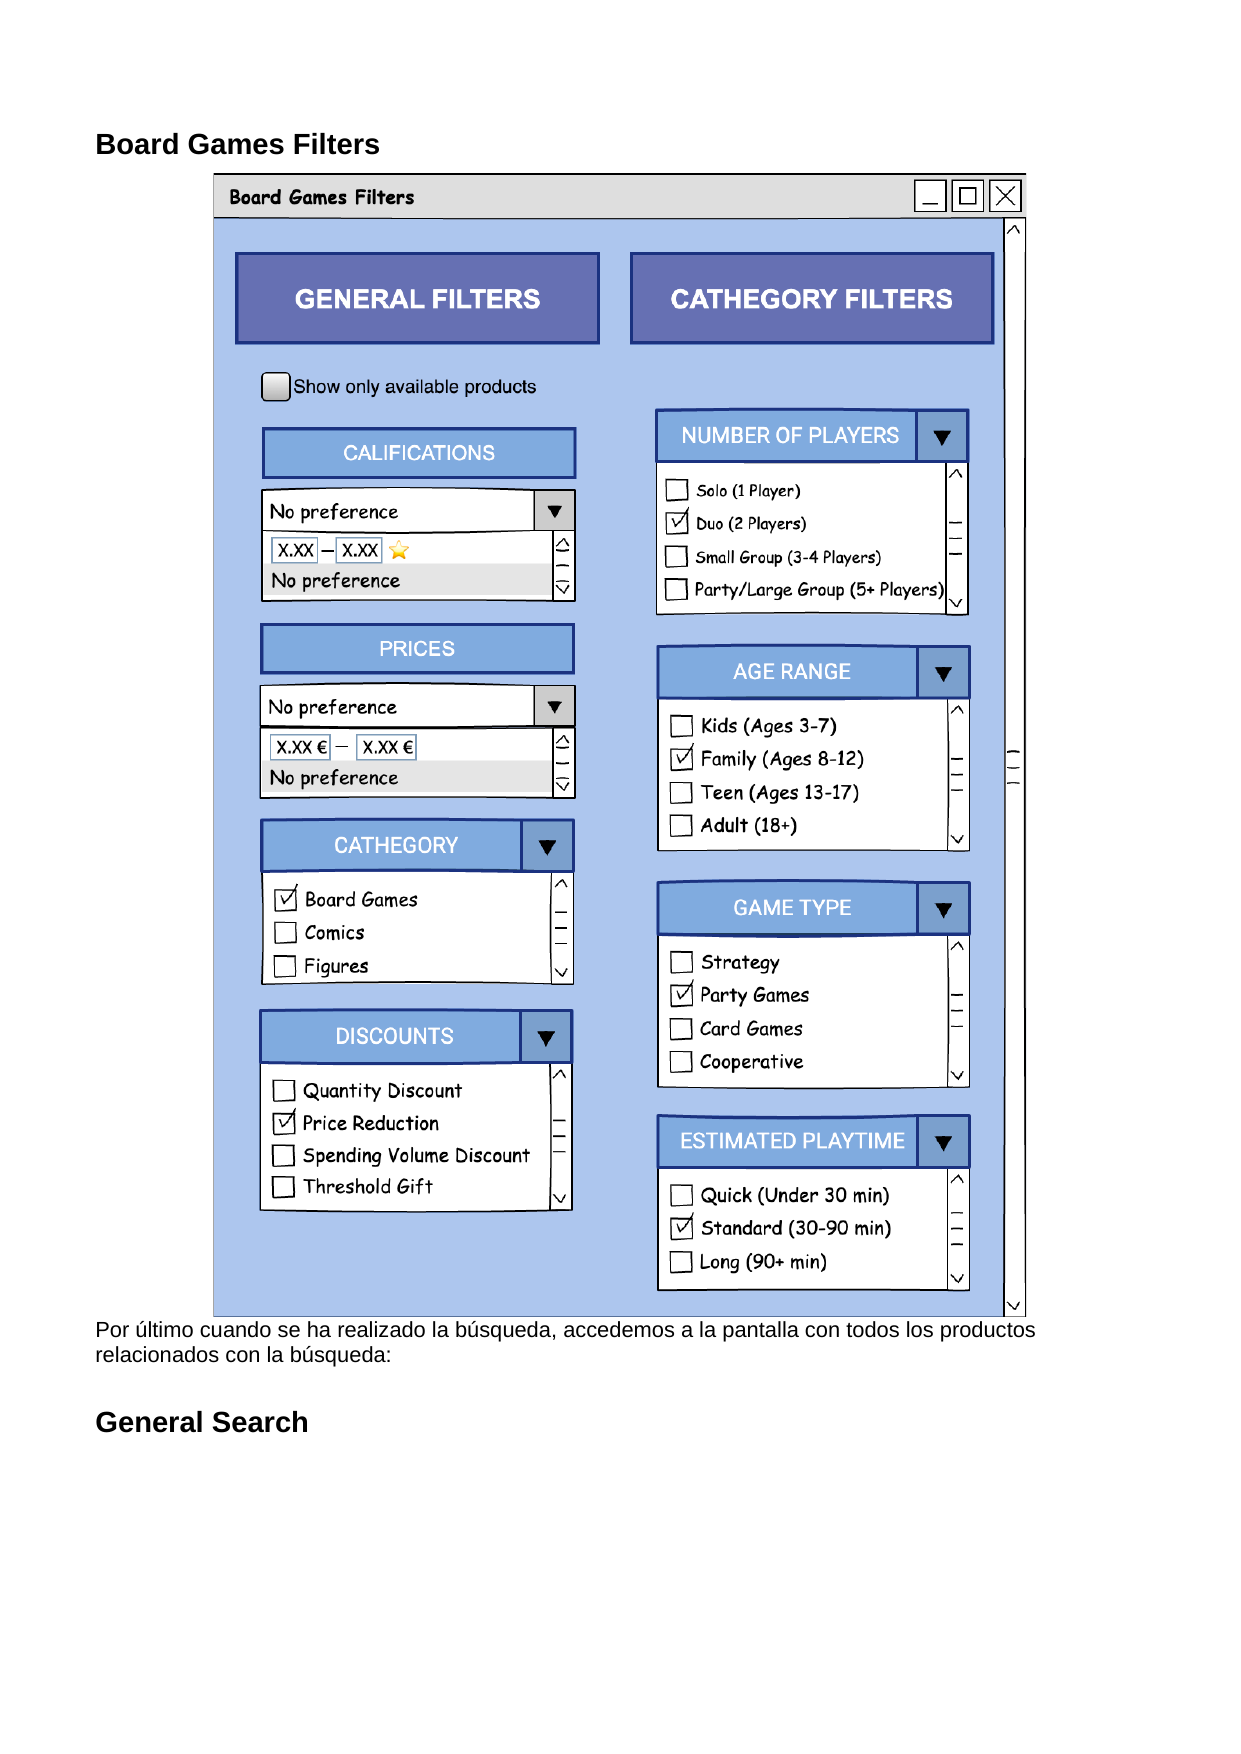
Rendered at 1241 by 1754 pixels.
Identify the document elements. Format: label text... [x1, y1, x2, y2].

text Por último cuando se ha realizado la búsqueda, accedemos a la pantalla con todos los productos relacionados con la búsqueda: [95, 173, 1145, 1367]
subtitle General Search [95, 1404, 1145, 1438]
subtitle Board Games Filters [95, 127, 1145, 160]
